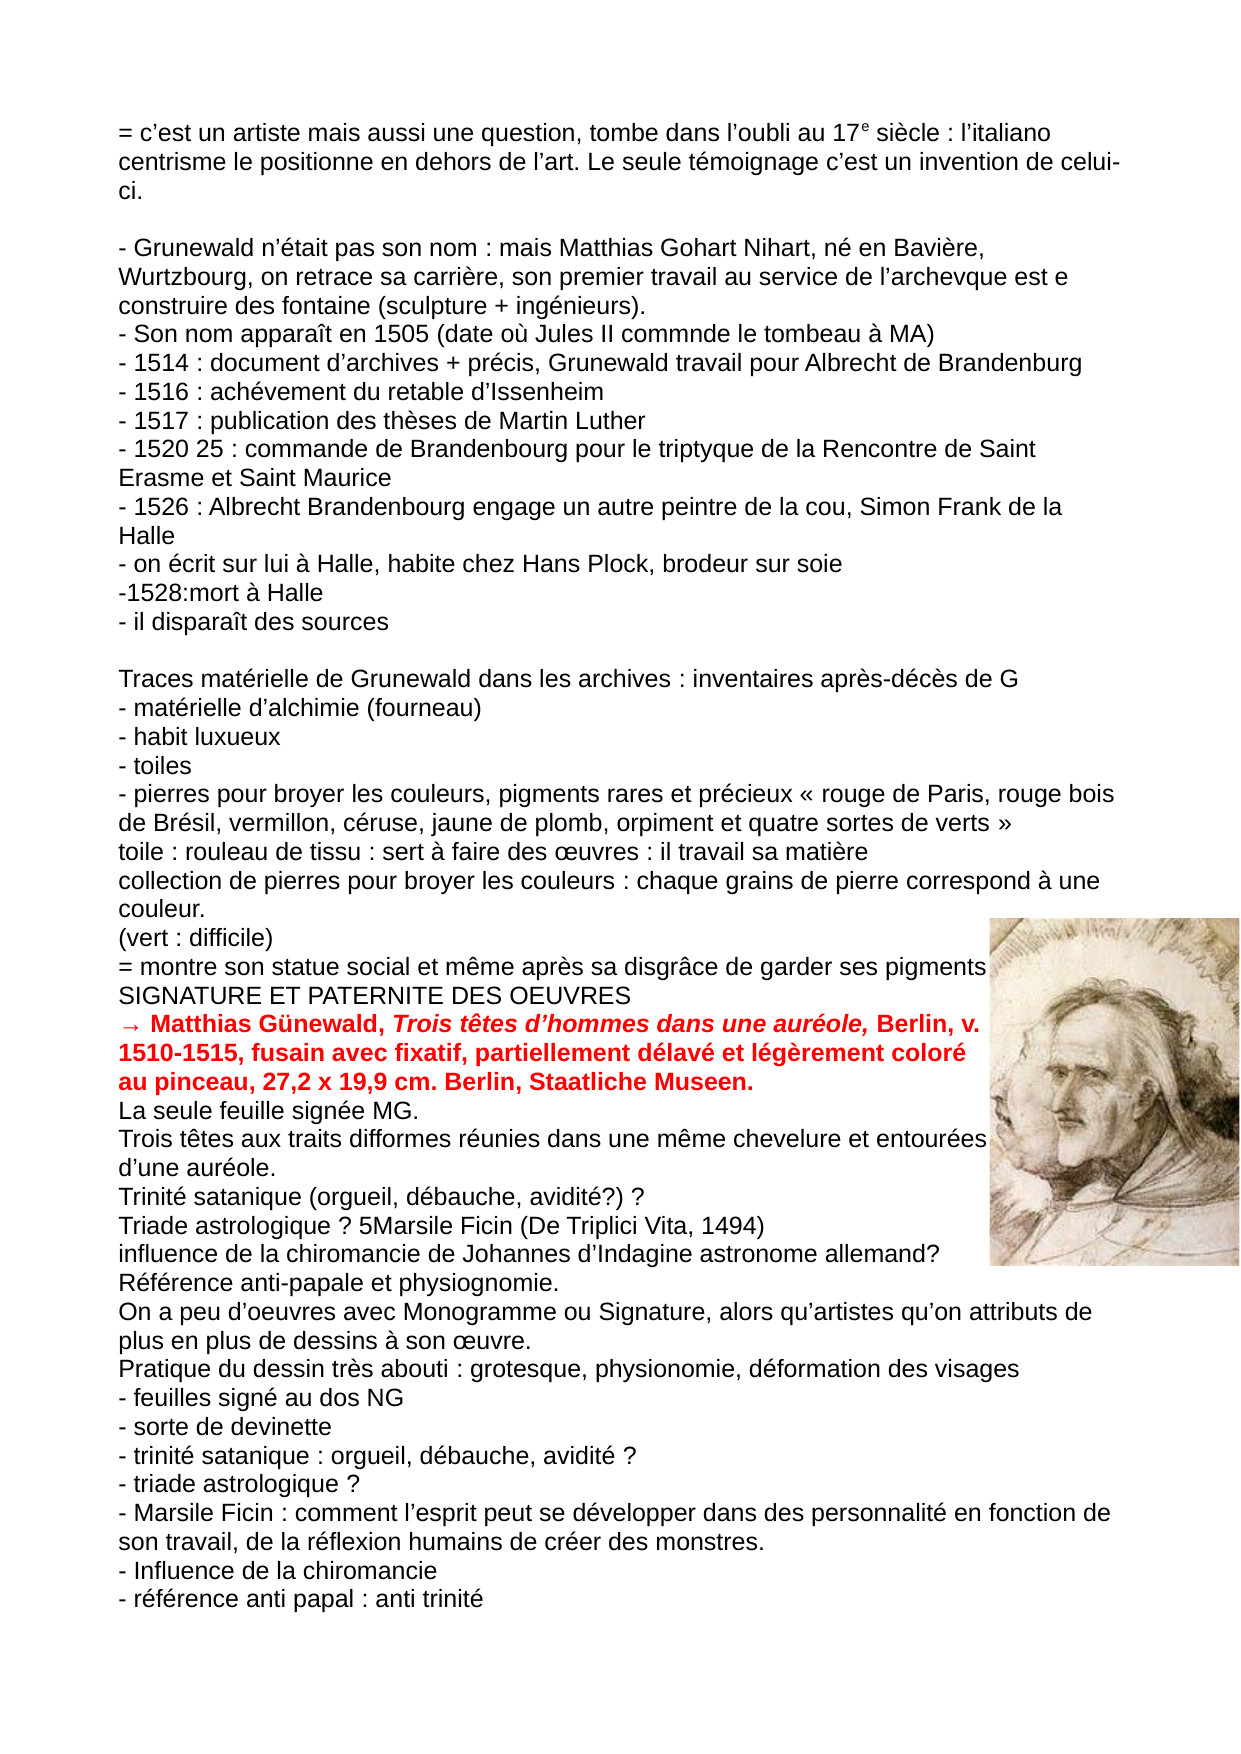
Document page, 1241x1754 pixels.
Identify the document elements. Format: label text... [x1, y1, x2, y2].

text toile : rouleau de tissu : sert à faire des œuvres : il travail sa matière [118, 837, 1122, 866]
text - Influence de la chiromancie [118, 1556, 1122, 1584]
text → Matthias Günewald, Trois têtes d’hommes dans une auréole, Berlin, v. 1510-1515, fusain avec fixatif, partiellement délavé et légèrement coloré au pinceau, 27,2 x 19,9 cm. Berlin, Staatliche Museen. [118, 1009, 989, 1096]
text - toiles [118, 751, 1122, 779]
text On a peu d’oeuvres avec Monogramme ou Signature, alors qu’artistes qu’on attributs de plus en plus de dessins à son œuvre. [118, 1297, 1122, 1354]
text - 1517 : publication des thèses de Martin Luther [118, 406, 1122, 434]
picture [989, 918, 1240, 1266]
text La seule feuille signée MG. [118, 1096, 989, 1124]
text SIGNATURE ET PATERNITE DES OEUVRES [118, 981, 989, 1009]
text - il disparaît des sources [118, 607, 1122, 636]
text - 1526 : Albrecht Brandenbourg engage un autre peintre de la cou, Simon Frank de la Halle [118, 492, 1122, 549]
text - 1520 25 : commande de Brandenbourg pour le triptyque de la Rencontre de Saint Erasme et Saint Maurice [118, 434, 1122, 492]
text Traces matérielle de Grunewald dans les archives : inventaires après-décès de G [118, 664, 1122, 693]
text Trois têtes aux traits difformes réunies dans une même chevelure et entourées d’une auréole. [118, 1124, 989, 1182]
text - on écrit sur lui à Halle, habite chez Hans Plock, brodeur sur soie [118, 549, 1122, 578]
text Trinité satanique (orgueil, débauche, avidité?) ? [118, 1182, 989, 1211]
text = montre son statue social et même après sa disgrâce de garder ses pigments [118, 952, 989, 981]
text = c’est un artiste mais aussi une question, tombe dans l’oubli au 17e siècle : l’italiano centrisme le positionne en dehors de l’art. Le seule témoignage c’est un invention de celui-ci. [118, 118, 1122, 204]
text - 1514 : document d’archives + précis, Grunewald travail pour Albrecht de Brandenburg [118, 348, 1122, 377]
text -1528:mort à Halle [118, 578, 1122, 607]
text Triade astrologique ? 5Marsile Ficin (De Triplici Vita, 1494) [118, 1211, 989, 1239]
text - triade astrologique ? [118, 1469, 1122, 1498]
text - pierres pour broyer les couleurs, pigments rares et précieux « rouge de Paris, rouge bois de Brésil, vermillon, céruse, jaune de plomb, orpiment et quatre sortes de verts » [118, 779, 1122, 837]
text - matérielle d’alchimie (fourneau) [118, 693, 1122, 722]
text influence de la chiromancie de Johannes d’Indagine astronome allemand? [118, 1239, 1122, 1268]
text - Marsile Ficin : comment l’esprit peut se développer dans des personnalité en fonction de son travail, de la réflexion humains de créer des monstres. [118, 1498, 1122, 1556]
text Référence anti-papale et physiognomie. [118, 1268, 1122, 1297]
text - 1516 : achévement du retable d’Issenheim [118, 377, 1122, 406]
text - Son nom apparaît en 1505 (date où Jules II commnde le tombeau à MA) [118, 319, 1122, 348]
text - feuilles signé au dos NG [118, 1383, 1122, 1412]
text collection de pierres pour broyer les couleurs : chaque grains de pierre correspond à une couleur. [118, 866, 1122, 923]
text (vert : difficile) [118, 923, 989, 952]
text Pratique du dessin très abouti : grotesque, physionomie, déformation des visages [118, 1354, 1122, 1383]
text - trinité satanique : orgueil, débauche, avidité ? [118, 1441, 1122, 1469]
text - sorte de devinette [118, 1412, 1122, 1441]
text - Grunewald n’était pas son nom : mais Matthias Gohart Nihart, né en Bavière, Wurtzbourg, on retrace sa carrière, son premier travail au service de l’archevque est e construire des fontaine (sculpture + ingénieurs). [118, 233, 1122, 319]
text - référence anti papal : anti trinité [118, 1584, 1122, 1613]
text - habit luxueux [118, 722, 1122, 751]
